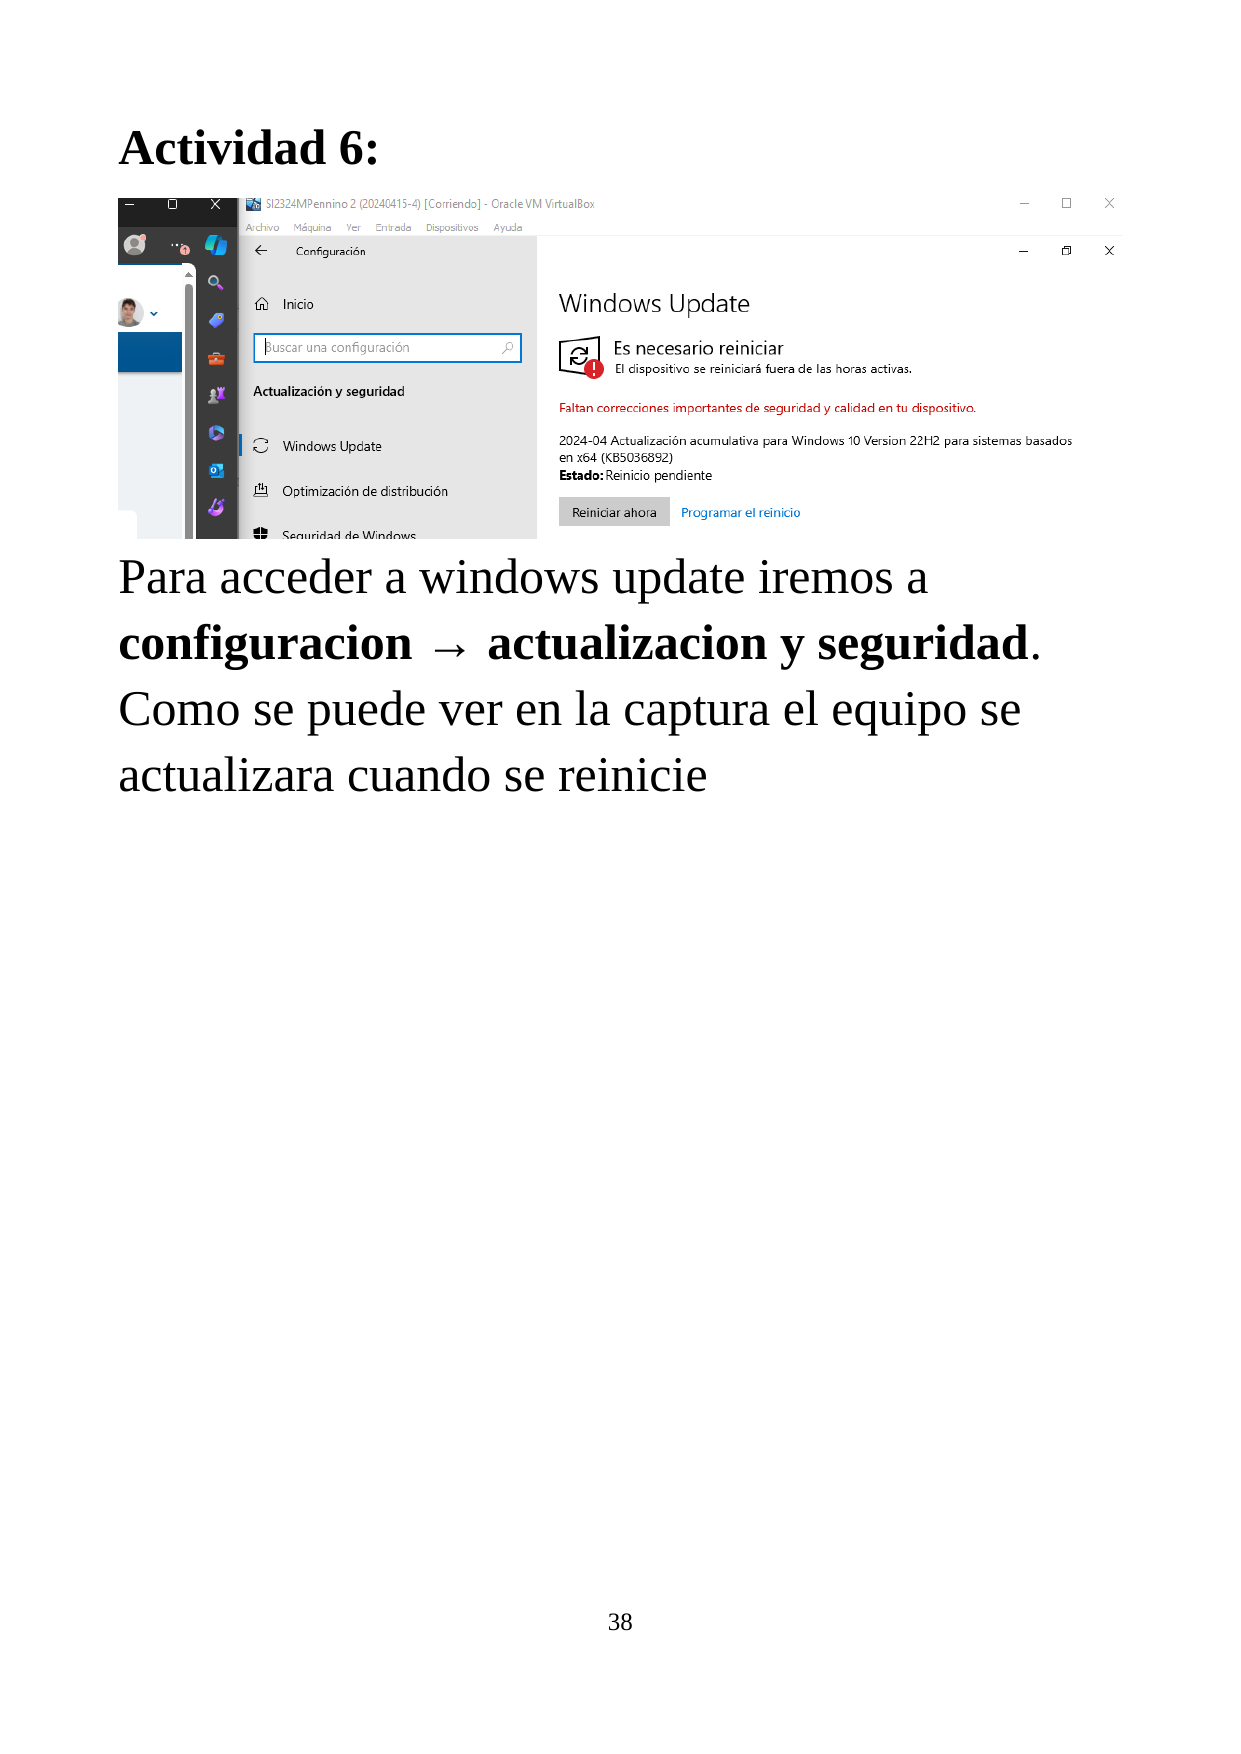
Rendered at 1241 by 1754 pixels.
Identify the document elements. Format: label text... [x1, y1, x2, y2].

text Actividad 6: [118, 118, 1122, 176]
picture [118, 198, 1123, 539]
text Para acceder a windows update iremos a configuracion → actualizacion y seguridad. Como se puede ver en la captura el equipo se actualizara cuando se reinicie [118, 539, 1122, 802]
